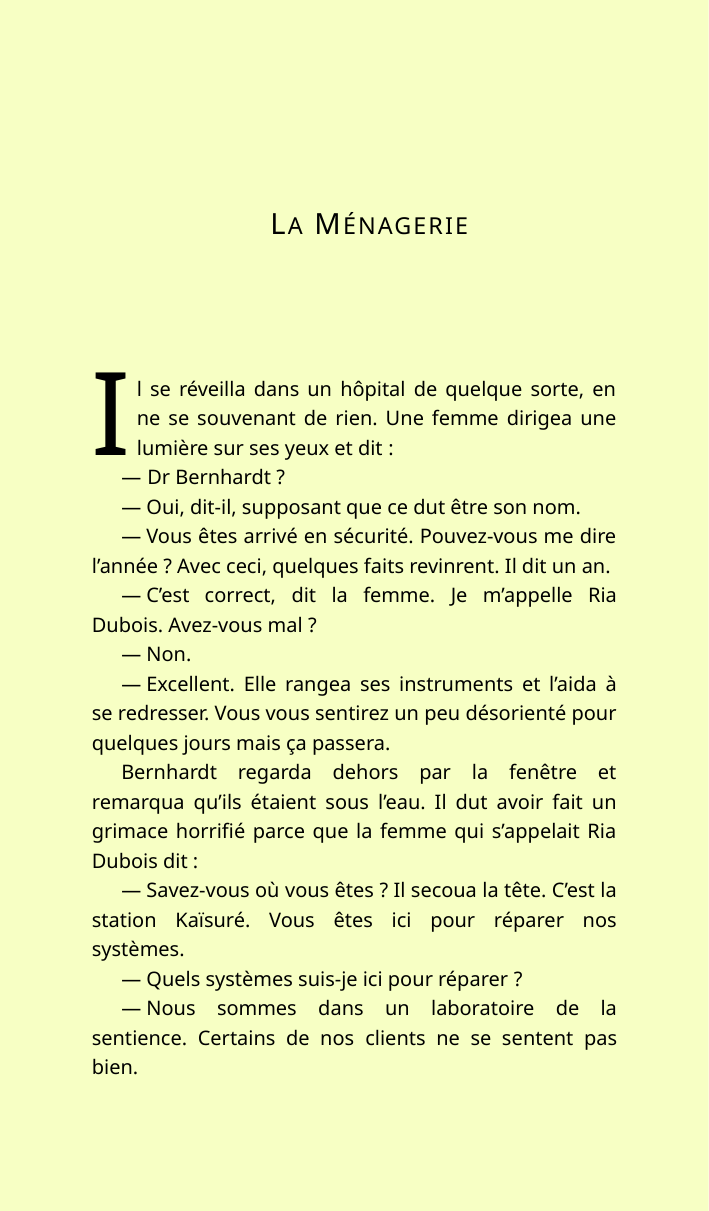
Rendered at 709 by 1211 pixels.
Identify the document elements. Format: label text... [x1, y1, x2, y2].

text — C’est correct, dit la femme. Je m’appelle Ria Dubois. Avez-vous mal ? [92, 579, 617, 638]
text — Oui, dit-il, supposant que ce dut être son nom. [92, 491, 617, 520]
text — Excellent. Elle rangea ses instruments et l’aida à se redresser. Vous vous sentirez un peu désorienté pour quelques jours mais ça passera. [92, 668, 617, 756]
text — Non. [92, 638, 617, 668]
subtitle La Ménagerie [62, 203, 647, 243]
text — Nous sommes dans un laboratoire de la sentience. Certains de nos clients ne se sentent pas bien. [92, 992, 617, 1080]
text — Quels systèmes suis-je ici pour réparer ? [92, 962, 617, 992]
text Il se réveilla dans un hôpital de quelque sorte, en ne se souvenant de rien. Une femme dirigea une lumière sur ses yeux et dit : [92, 373, 617, 461]
text — Savez-vous où vous êtes ? Il secoua la tête. C’est la station Kaïsuré. Vous êtes ici pour réparer nos systèmes. [92, 874, 617, 962]
text — Vous êtes arrivé en sécurité. Pouvez-vous me dire l’année ? Avec ceci, quelques faits revinrent. Il dit un an. [92, 520, 617, 579]
text —Dr Bernhardt ? [92, 461, 617, 491]
text Bernhardt regarda dehors par la fenêtre et remarqua qu’ils étaient sous l’eau. Il dut avoir fait un grimace horrifié parce que la femme qui s’appelait Ria Dubois dit : [92, 756, 617, 874]
